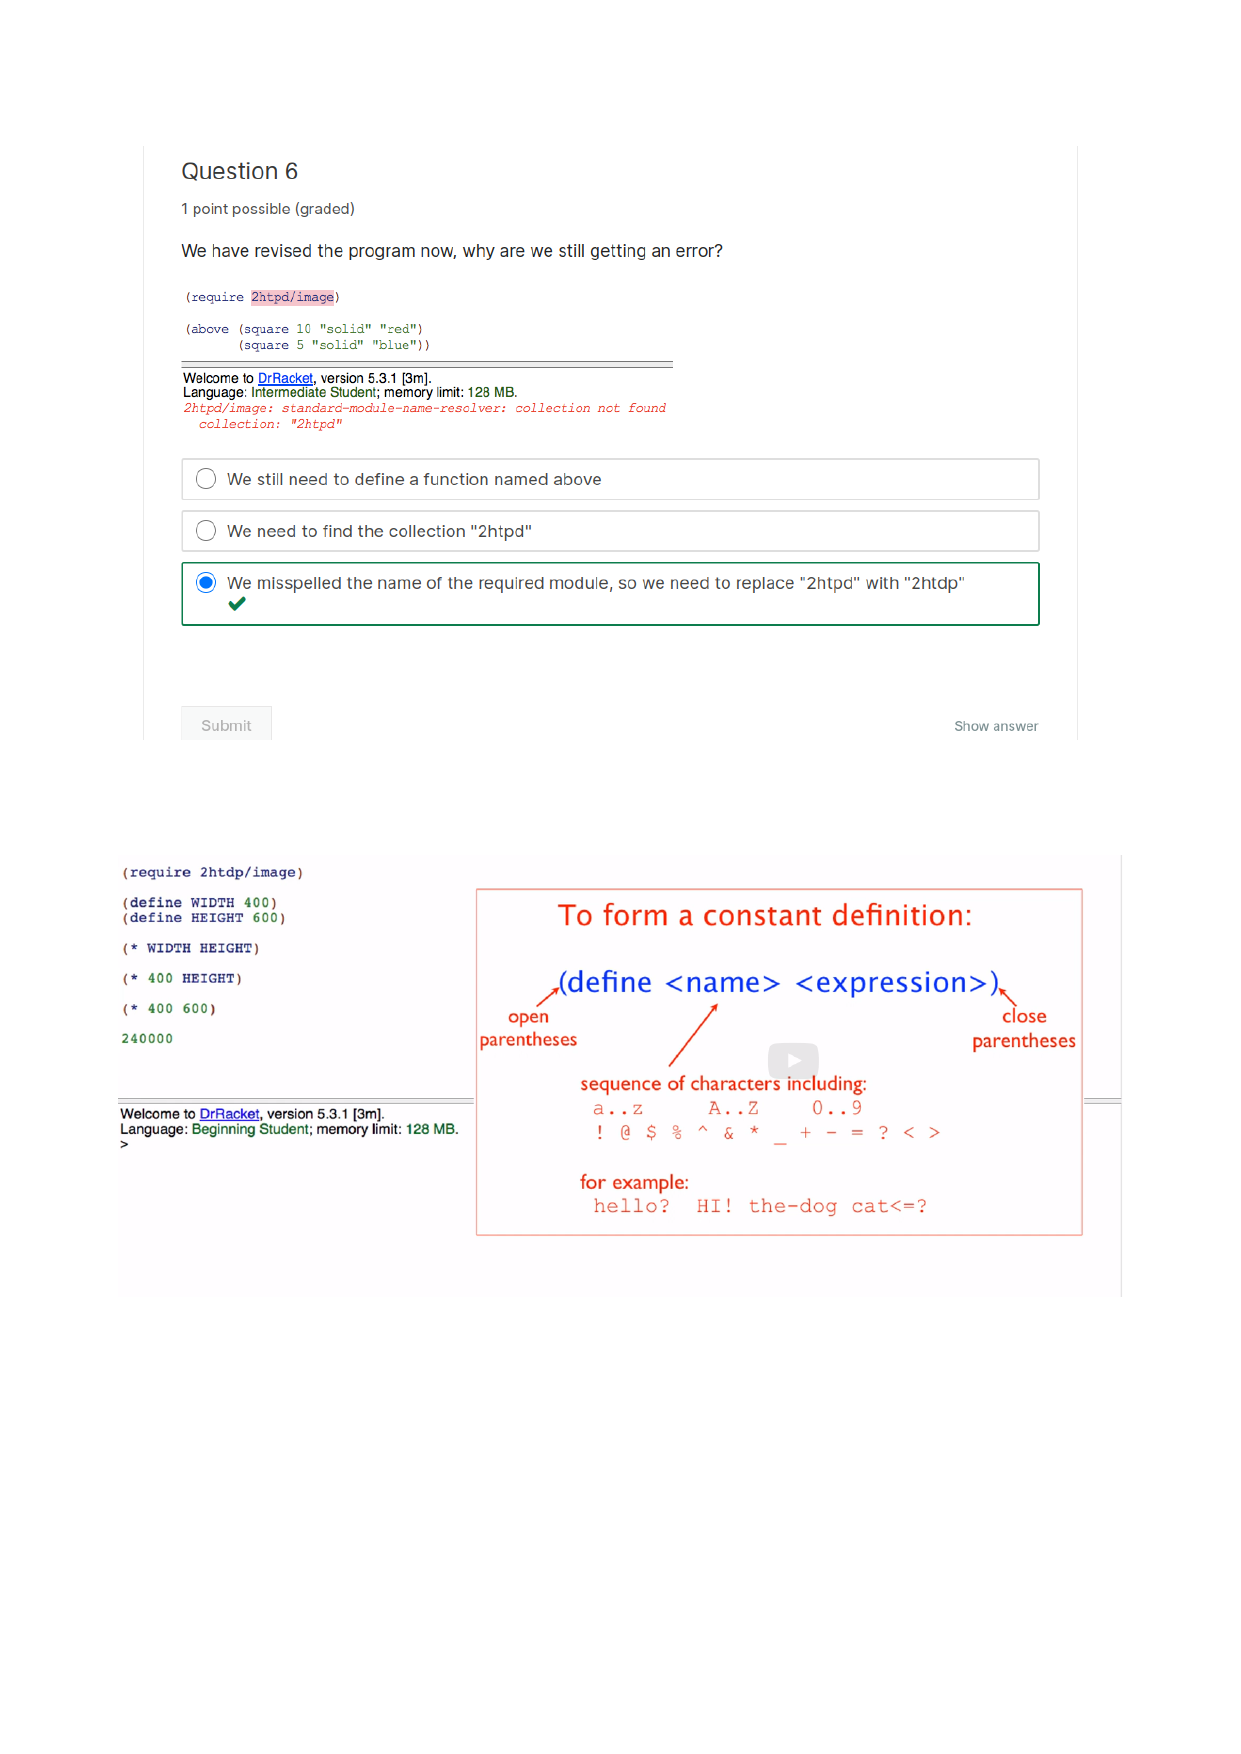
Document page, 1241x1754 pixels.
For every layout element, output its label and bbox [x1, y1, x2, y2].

picture [118, 855, 1123, 1297]
picture [118, 146, 1123, 740]
